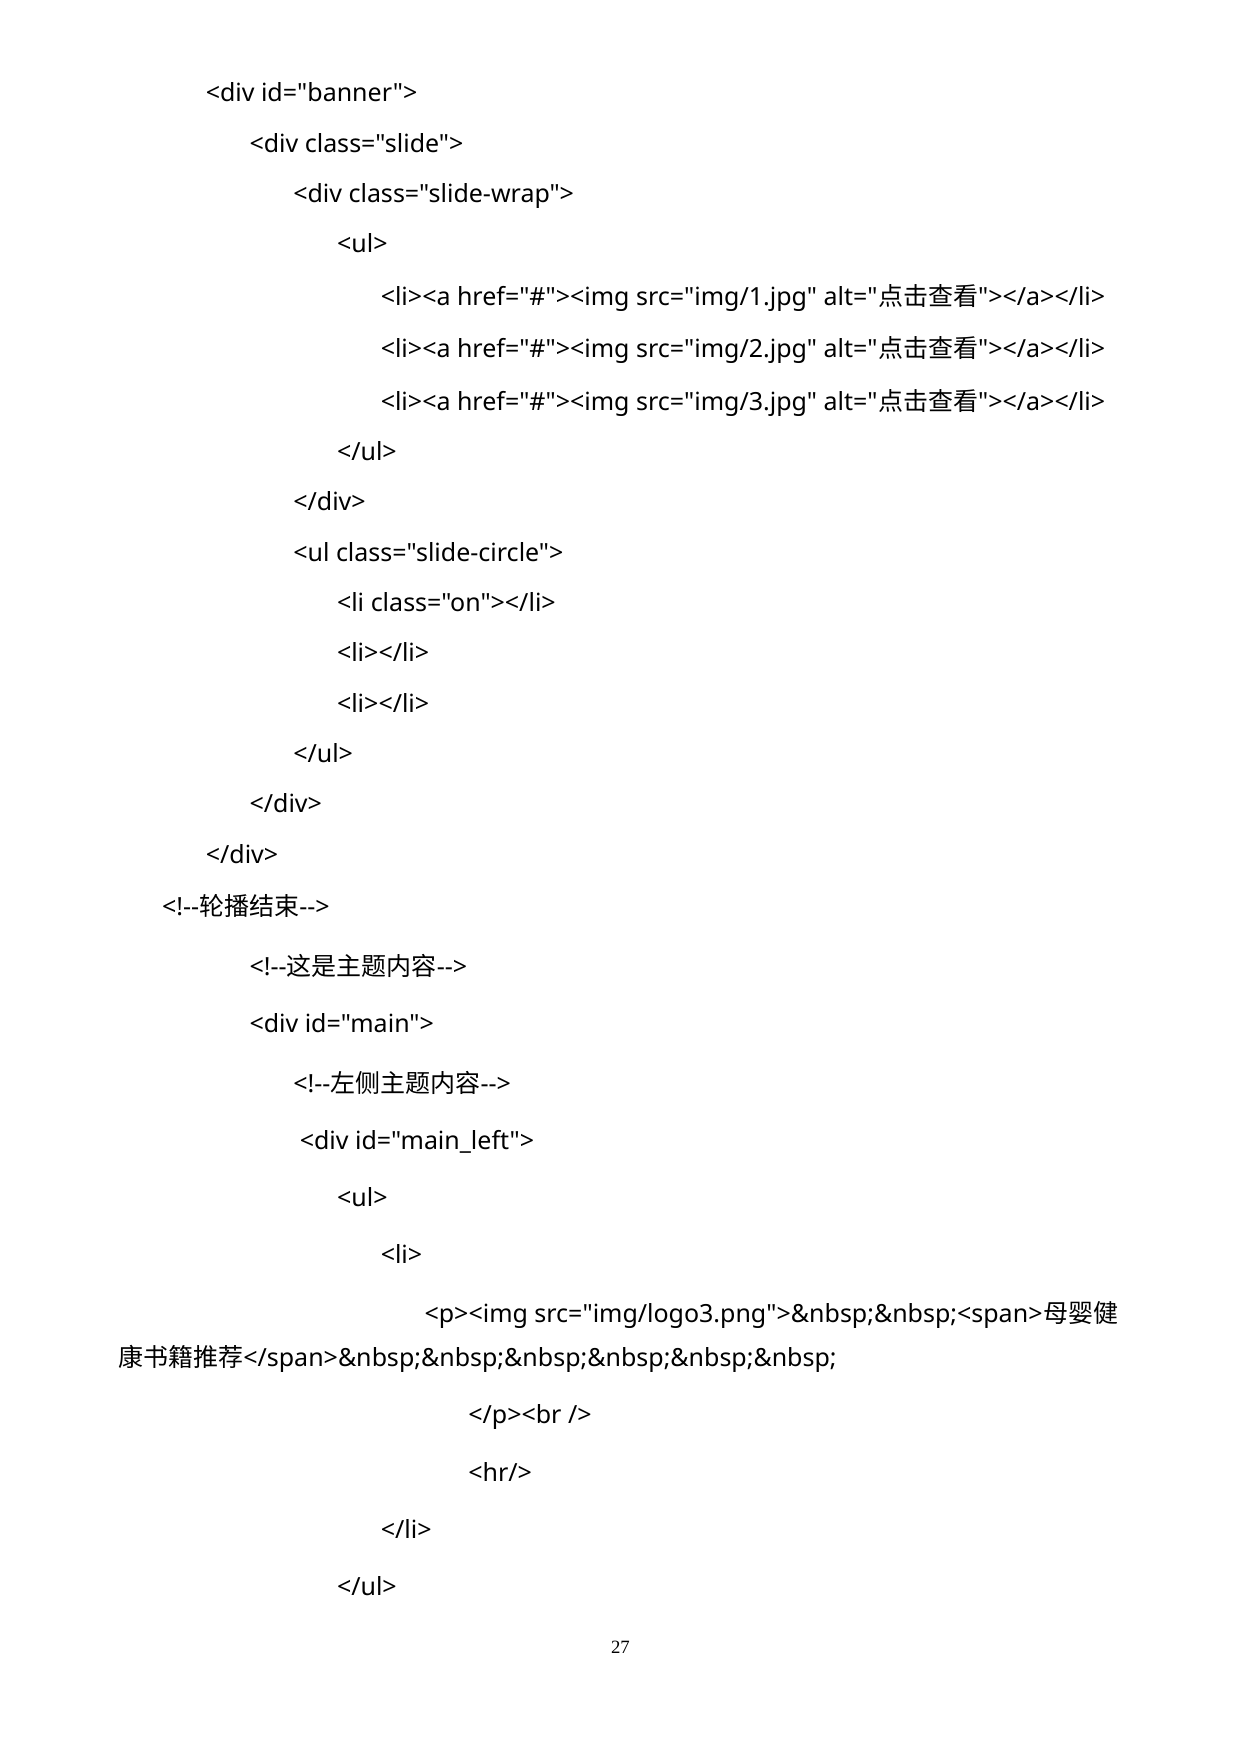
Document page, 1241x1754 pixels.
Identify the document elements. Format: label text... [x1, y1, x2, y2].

text <li><a href="#"><img src="img/1.jpg" alt="点击查看"></a></li> [118, 276, 1122, 312]
text </div> [118, 836, 1122, 870]
text <li><a href="#"><img src="img/3.jpg" alt="点击查看"></a></li> [118, 381, 1122, 417]
text <ul> [118, 1180, 1122, 1214]
text </ul> [118, 434, 1122, 468]
text </ul> [118, 1568, 1122, 1602]
text <li></li> [118, 635, 1122, 669]
text <li class="on"></li> [118, 585, 1122, 619]
text </div> [118, 786, 1122, 820]
text <ul> [118, 226, 1122, 260]
text <!--这是主题内容--> [118, 946, 1122, 982]
text <li> [118, 1237, 1122, 1271]
text <li></li> [118, 685, 1122, 719]
text </p><br /> [118, 1397, 1122, 1431]
text <hr/> [118, 1454, 1122, 1488]
text <div class="slide-wrap"> [118, 176, 1122, 210]
text <div id="main_left"> [118, 1123, 1122, 1157]
text <div class="slide"> [118, 125, 1122, 159]
text </ul> [118, 736, 1122, 770]
text <div id="banner"> [118, 75, 1122, 109]
text <!--轮播结束--> [118, 887, 1122, 923]
text </div> [118, 484, 1122, 518]
text <li><a href="#"><img src="img/2.jpg" alt="点击查看"></a></li> [118, 329, 1122, 365]
text </li> [118, 1511, 1122, 1545]
text <p><img src="img/logo3.png">&nbsp;&nbsp;<span>母婴健康书籍推荐</span>&nbsp;&nbsp;&nbsp;&nbsp;&nbsp;&nbsp; [118, 1294, 1122, 1374]
text <!--左侧主题内容--> [118, 1063, 1122, 1099]
text <ul class="slide-circle"> [118, 534, 1122, 568]
text <div id="main"> [118, 1006, 1122, 1040]
